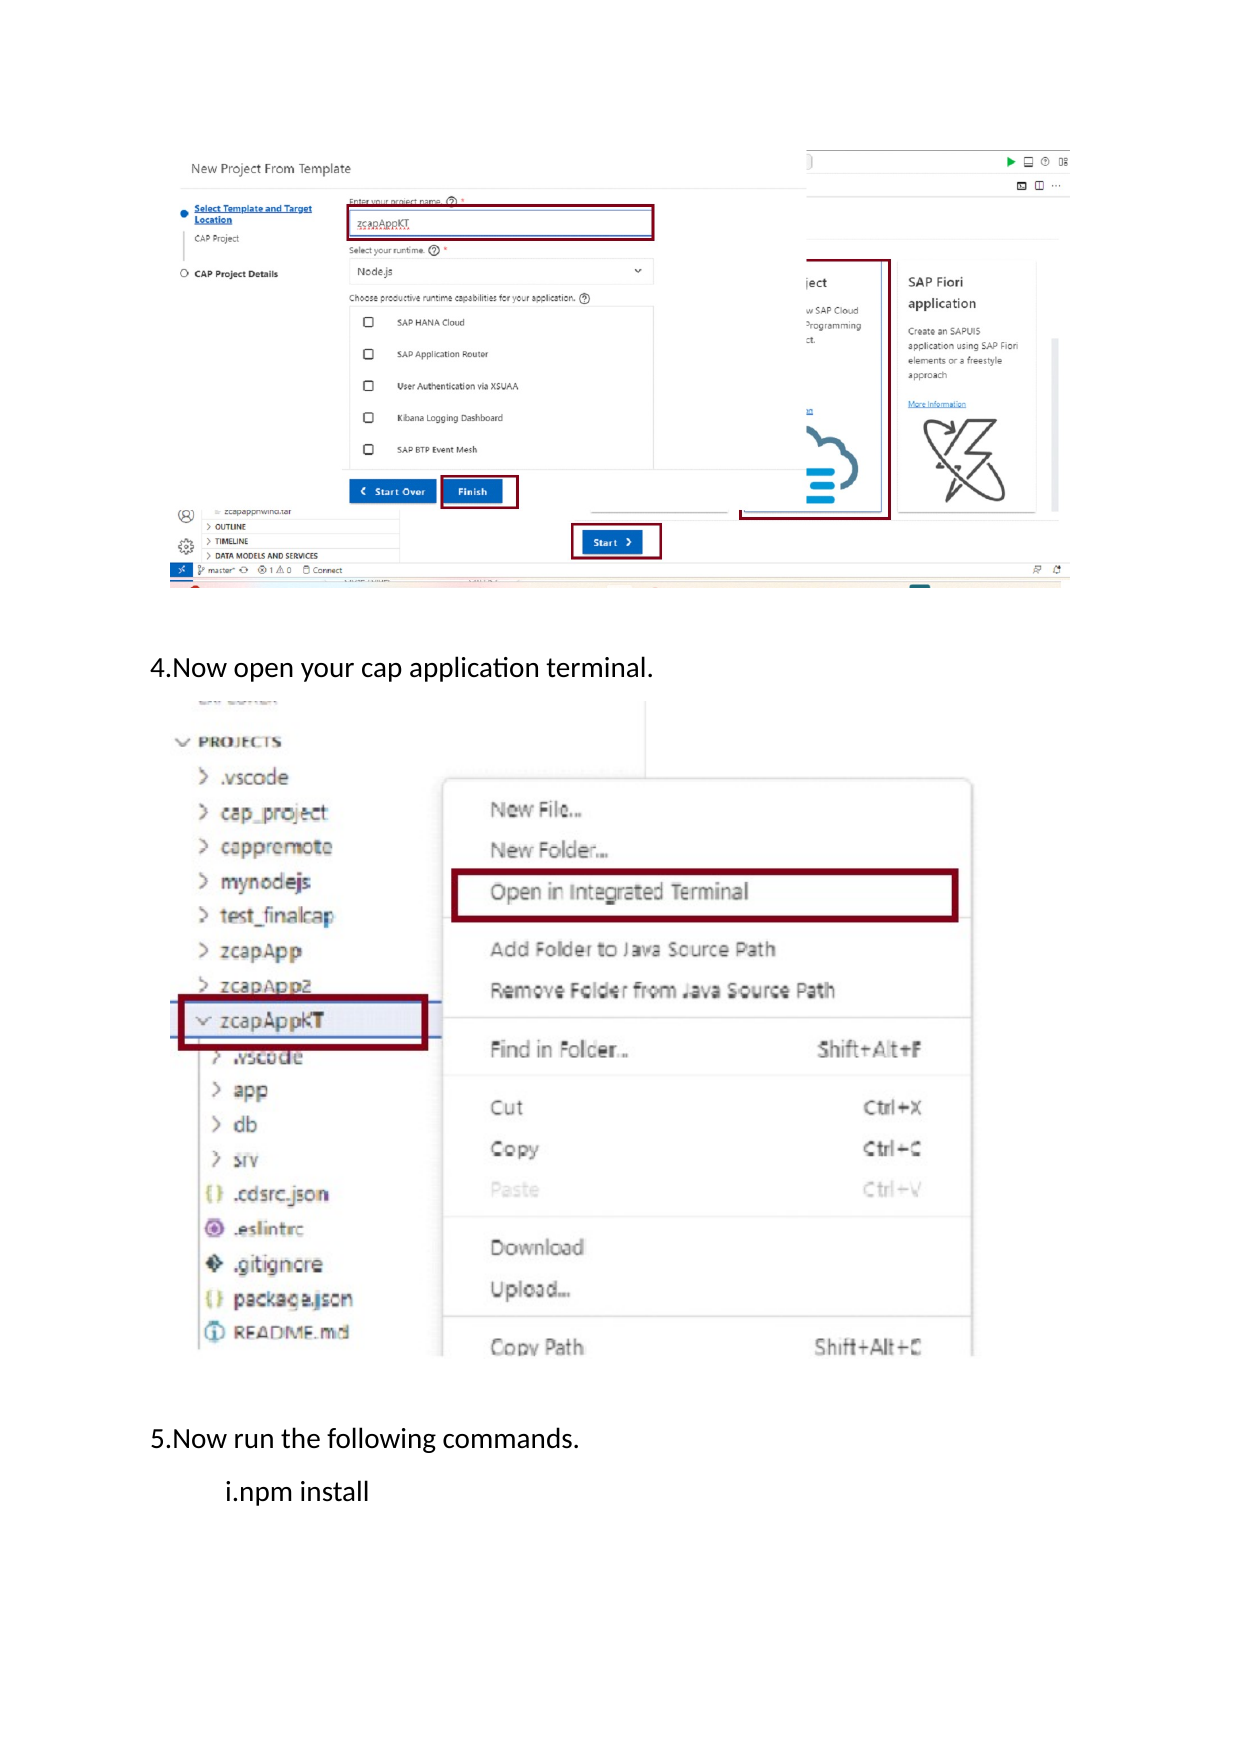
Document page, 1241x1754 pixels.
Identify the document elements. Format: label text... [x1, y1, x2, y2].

text i.npm install [150, 1473, 1090, 1508]
text 4.Now open your cap application terminal. [150, 649, 1090, 684]
text 5.Now run the following commands. [150, 1420, 1090, 1456]
